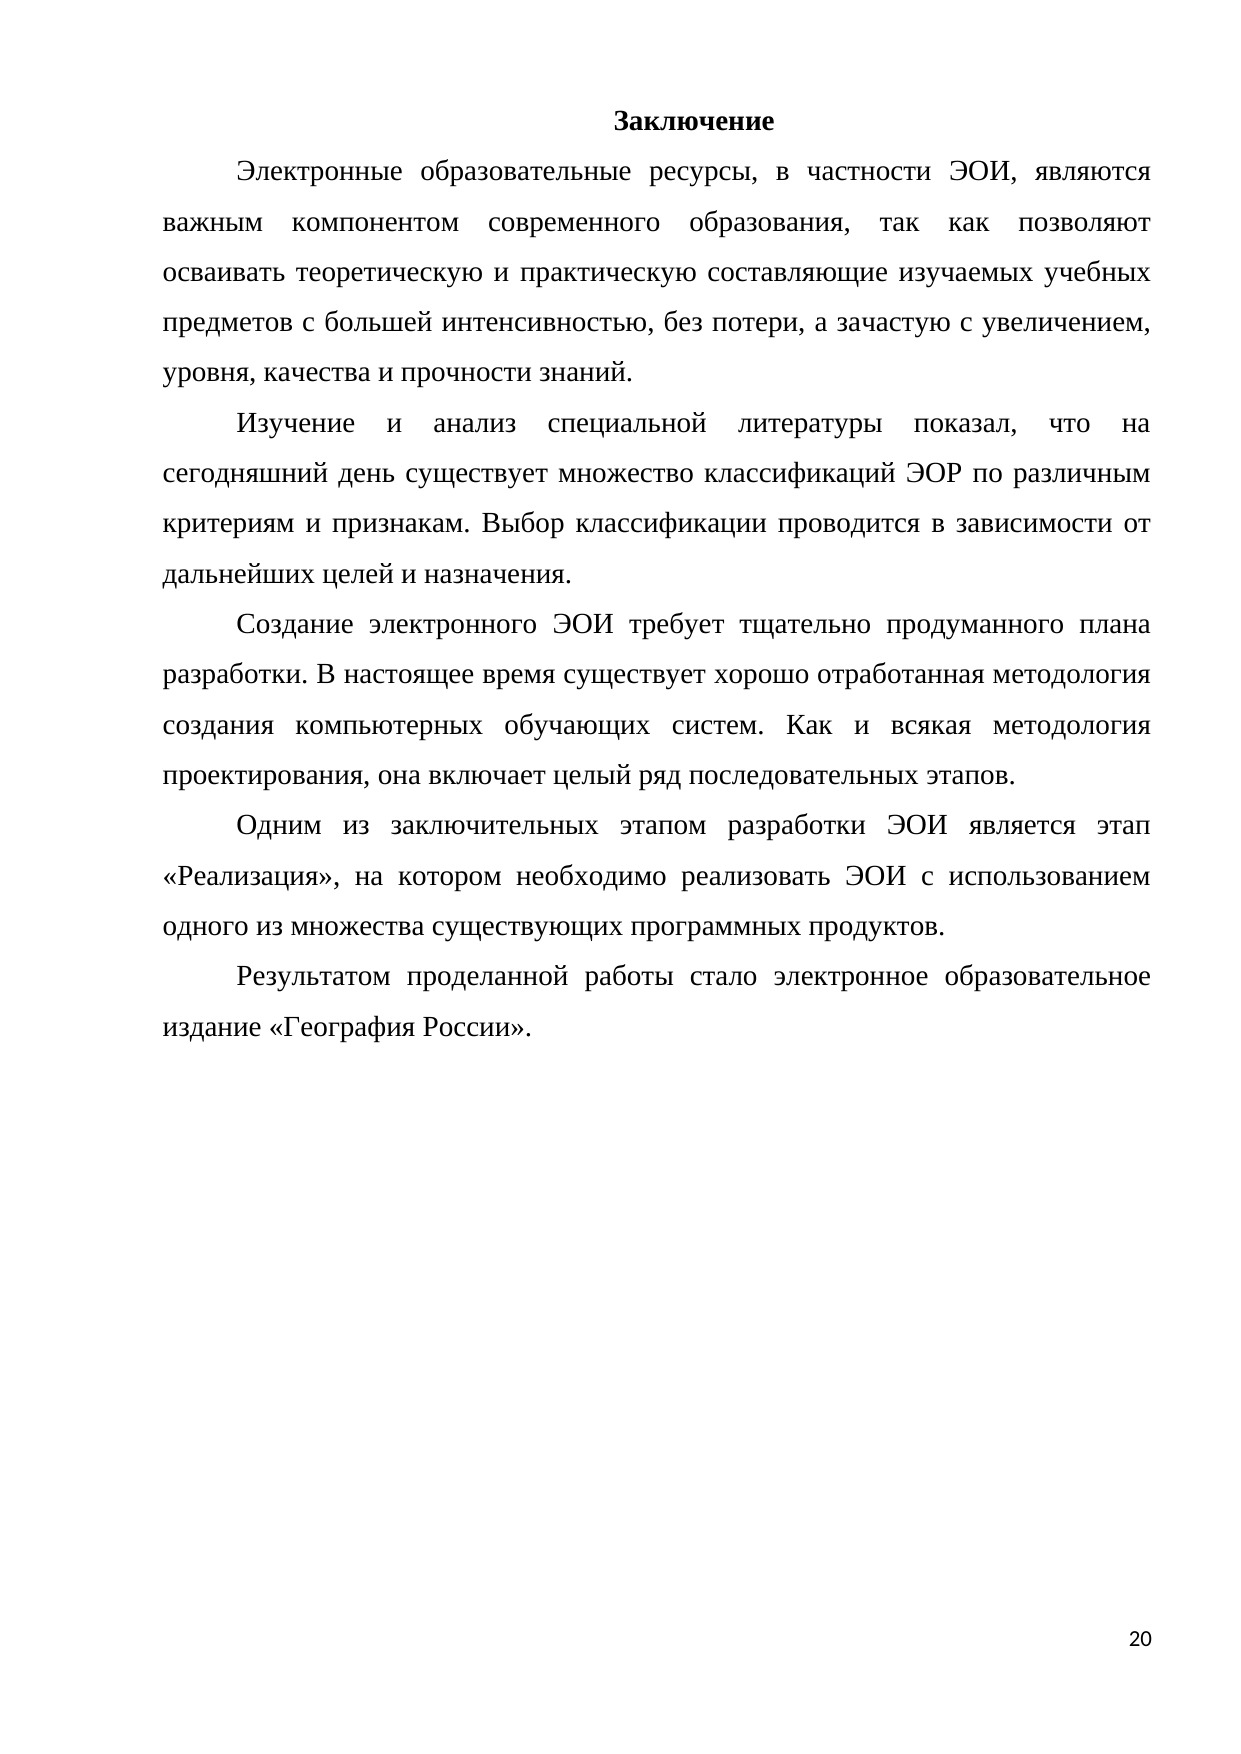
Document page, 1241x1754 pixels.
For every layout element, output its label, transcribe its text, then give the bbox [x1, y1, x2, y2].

text Изучение и анализ специальной литературы показал, что на сегодняшний день существует множество классификаций ЭОР по различным критериям и признакам. Выбор классификации проводится в зависимости от дальнейших целей и назначения. [162, 405, 1152, 589]
text Результатом проделанной работы стало электронное образовательное издание «География России». [162, 958, 1152, 1042]
text Заключение [162, 103, 1152, 137]
text Одним из заключительных этапом разработки ЭОИ является этап «Реализация», на котором необходимо реализовать ЭОИ с использованием одного из множества существующих программных продуктов. [162, 807, 1152, 942]
text Создание электронного ЭОИ требует тщательно продуманного плана разработки. В настоящее время существует хорошо отработанная методология создания компьютерных обучающих систем. Как и всякая методология проектирования, она включает целый ряд последовательных этапов. [162, 606, 1152, 791]
text Электронные образовательные ресурсы, в частности ЭОИ, являются важным компонентом современного образования, так как позволяют осваивать теоретическую и практическую составляющие изучаемых учебных предметов с большей интенсивностью, без потери, а зачастую с увеличением, уровня, качества и прочности знаний. [162, 153, 1152, 388]
